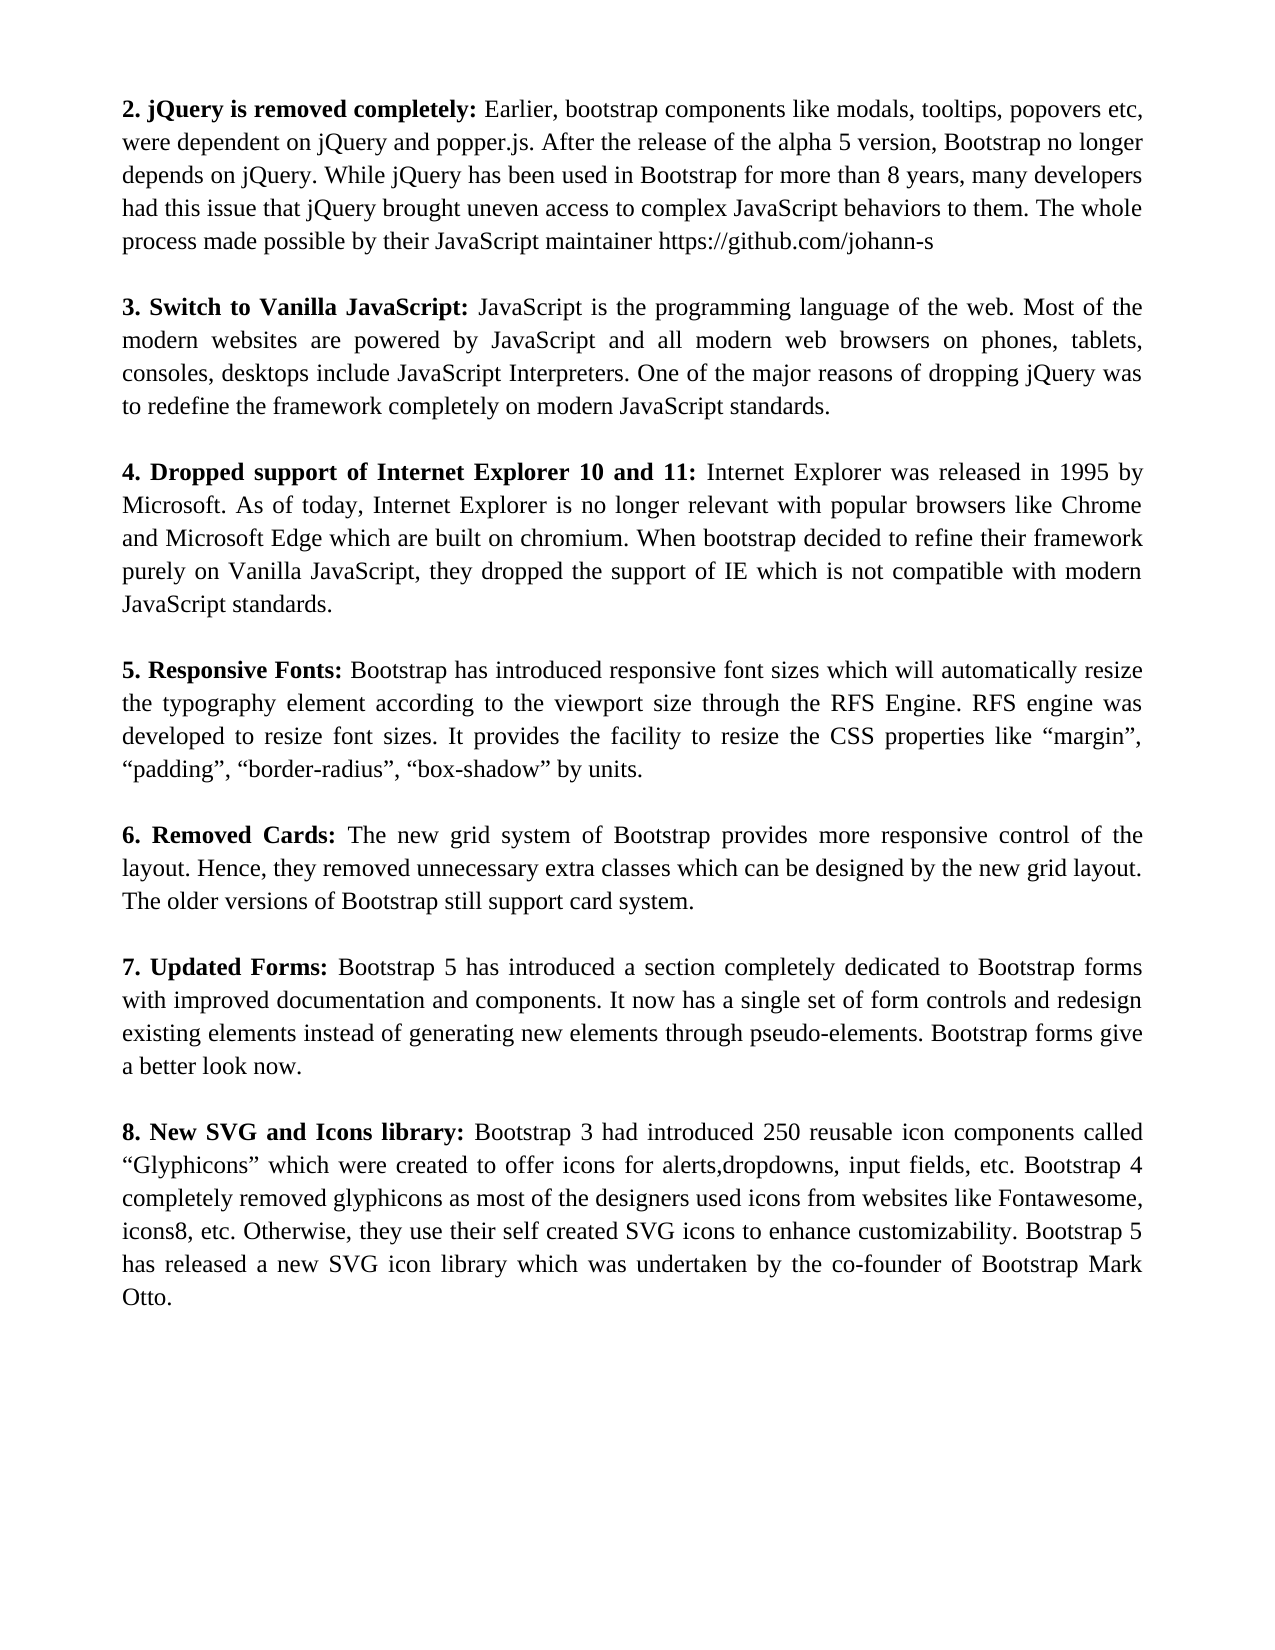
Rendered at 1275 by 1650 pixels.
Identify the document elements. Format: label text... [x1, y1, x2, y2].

text 5. Responsive Fonts: Bootstrap has introduced responsive font sizes which will automatically resize the typography element according to the viewport size through the RFS Engine. RFS engine was developed to resize font sizes. It provides the facility to resize the CSS properties like “margin”, “padding”, “border-radius”, “box-shadow” by units. [122, 655, 1144, 783]
text 4. Dropped support of Internet Explorer 10 and 11: Internet Explorer was released in 1995 by Microsoft. As of today, Internet Explorer is no longer relevant with popular browsers like Chrome and Microsoft Edge which are built on chromium. When bootstrap decided to refine their framework purely on Vanilla JavaScript, they dropped the support of IE which is not compatible with modern JavaScript standards. [122, 457, 1144, 618]
text 8. New SVG and Icons library: Bootstrap 3 had introduced 250 reusable icon components called “Glyphicons” which were created to offer icons for alerts,dropdowns, input fields, etc. Bootstrap 4 completely removed glyphicons as most of the designers used icons from websites like Fontawesome, icons8, etc. Otherwise, they use their self created SVG icons to enhance customizability. Bootstrap 5 has released a new SVG icon library which was undertaken by the co-founder of Bootstrap Mark Otto. [122, 1117, 1144, 1311]
text 2. jQuery is removed completely: Earlier, bootstrap components like modals, tooltips, popovers etc, were dependent on jQuery and popper.js. After the release of the alpha 5 version, Bootstrap no longer depends on jQuery. While jQuery has been used in Bootstrap for more than 8 years, many developers had this issue that jQuery brought uneven access to complex JavaScript behaviors to them. The whole process made possible by their JavaScript maintainer https://github.com/johann-s [122, 94, 1144, 254]
text 7. Updated Forms: Bootstrap 5 has introduced a section completely dedicated to Bootstrap forms with improved documentation and components. It now has a single set of form controls and redesign existing elements instead of generating new elements through pseudo-elements. Bootstrap forms give a better look now. [122, 952, 1144, 1080]
text 6. Removed Cards: The new grid system of Bootstrap provides more responsive control of the layout. Hence, they removed unnecessary extra classes which can be designed by the new grid layout. The older versions of Bootstrap still support card system. [122, 820, 1144, 915]
text 3. Switch to Vanilla JavaScript: JavaScript is the programming language of the web. Most of the modern websites are powered by JavaScript and all modern web browsers on phones, tablets, consoles, desktops include JavaScript Interpreters. One of the major reasons of dropping jQuery was to redefine the framework completely on modern JavaScript standards. [122, 292, 1144, 420]
